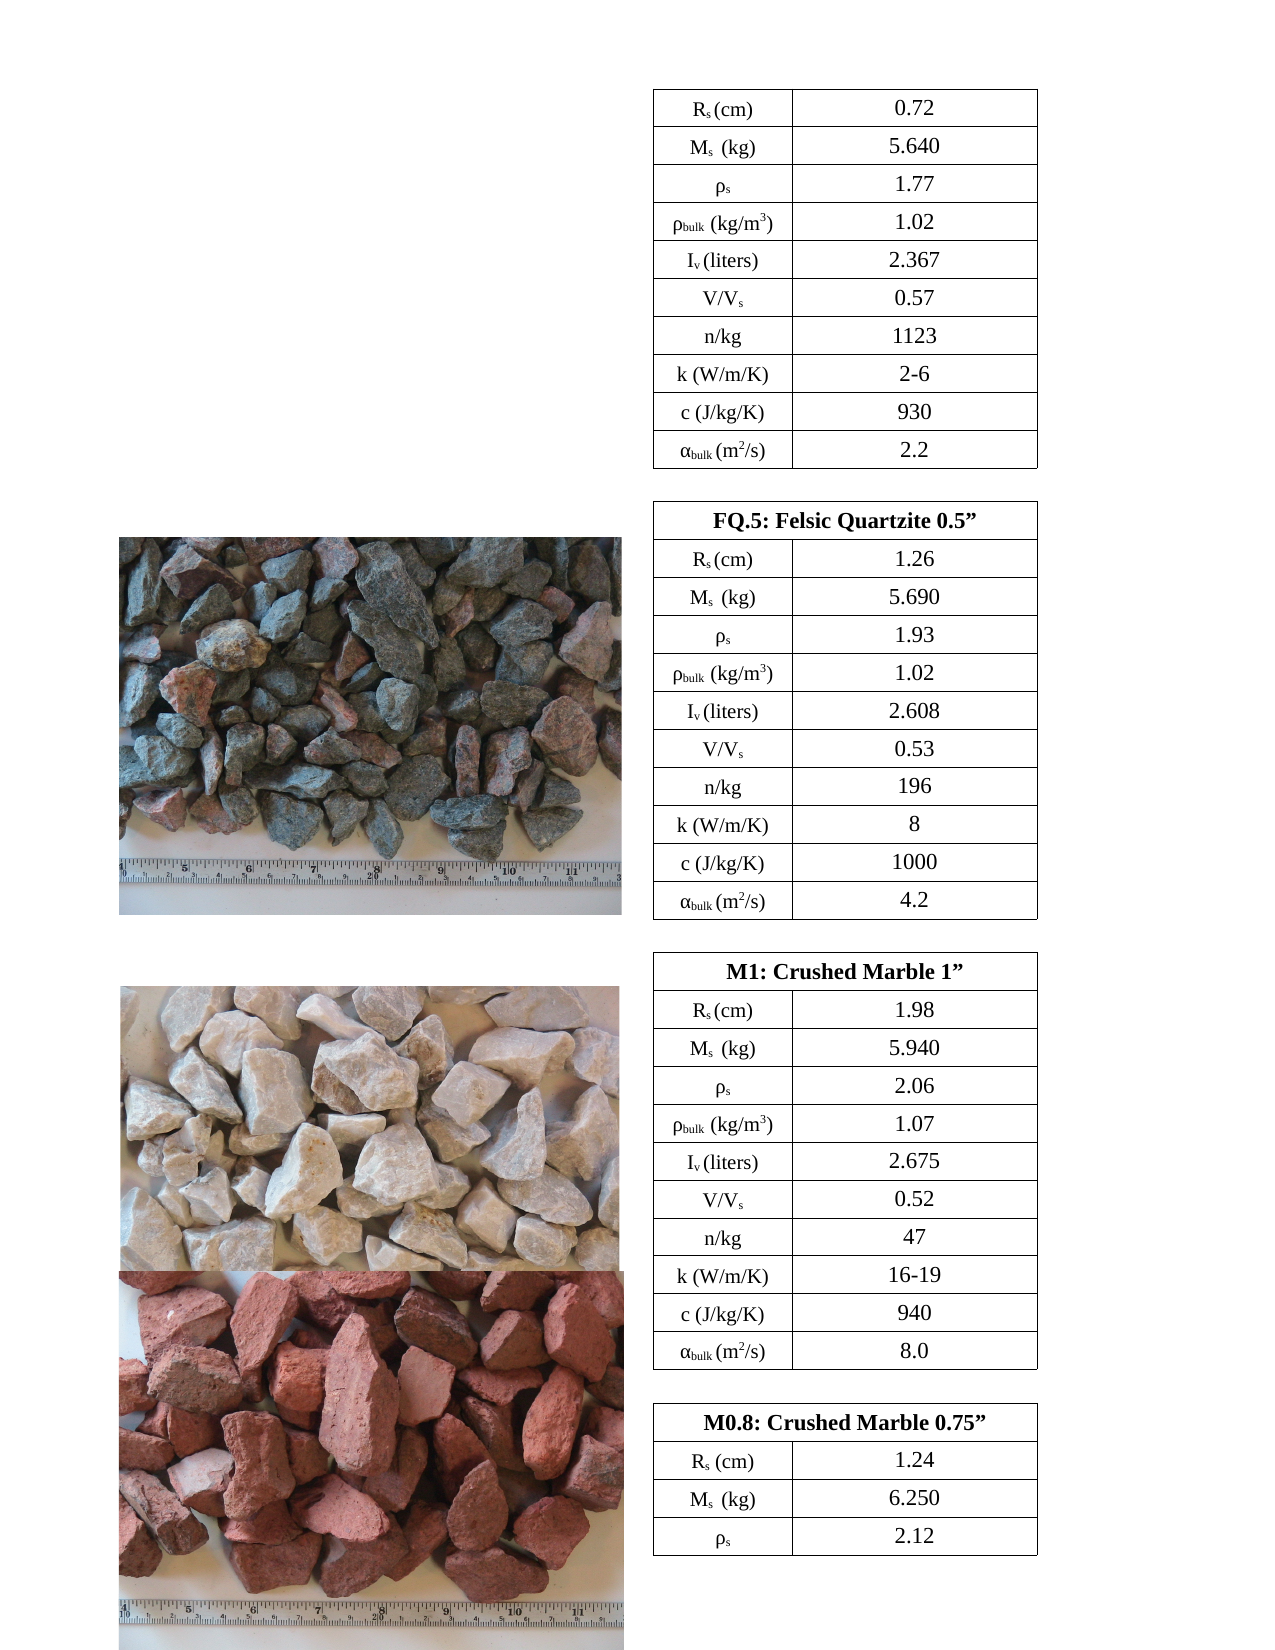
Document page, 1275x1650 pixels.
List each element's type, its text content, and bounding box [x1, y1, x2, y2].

table_cell V/Vs [654, 279, 792, 316]
table_cell 1.07 [793, 1105, 1037, 1142]
table_cell Ms (kg) [654, 1029, 792, 1066]
table_cell 0.57 [793, 279, 1037, 316]
table_cell Iv (liters) [654, 241, 792, 278]
table_cell c (J/kg/K) [654, 393, 792, 430]
table_cell k (W/m/K) [654, 355, 792, 392]
table_cell 4.2 [793, 882, 1037, 918]
table_cell 2.12 [793, 1518, 1037, 1554]
table_cell Iv (liters) [654, 692, 792, 729]
table_cell 5.940 [793, 1029, 1037, 1066]
table_cell n/kg [654, 768, 792, 805]
table_cell 1.93 [793, 616, 1037, 653]
table_cell n/kg [654, 317, 792, 354]
table_cell 2.06 [793, 1067, 1037, 1104]
table_cell Rs (cm) [654, 90, 792, 126]
table_cell 1.02 [793, 203, 1037, 240]
table_header M1: Crushed Marble 1” [654, 953, 1037, 990]
table_header M0.8: Crushed Marble 0.75” [654, 1404, 1037, 1441]
table_cell Ms (kg) [654, 578, 792, 615]
table_cell k (W/m/K) [654, 806, 792, 843]
table_cell 930 [793, 393, 1037, 430]
table_cell n/kg [654, 1219, 792, 1255]
table_cell 16-19 [793, 1256, 1037, 1293]
table_cell V/Vs [654, 1181, 792, 1217]
table_cell 47 [793, 1219, 1037, 1255]
table_cell ρs [654, 1067, 792, 1104]
picture [118, 986, 624, 1650]
picture [119, 537, 622, 915]
table_cell 1.77 [793, 165, 1037, 202]
table_cell 2.2 [793, 431, 1037, 468]
table_cell 1.02 [793, 654, 1037, 691]
table_cell 0.53 [793, 730, 1037, 767]
table_cell 1123 [793, 317, 1037, 354]
table_cell V/Vs [654, 730, 792, 767]
table_cell Ms (kg) [654, 127, 792, 164]
table_cell 196 [793, 768, 1037, 805]
table_cell 2.608 [793, 692, 1037, 729]
table_cell k (W/m/K) [654, 1256, 792, 1293]
table_cell 2.367 [793, 241, 1037, 278]
table_cell ρs [654, 616, 792, 653]
table_cell 1000 [793, 844, 1037, 881]
table_cell ρbulk (kg/m3) [654, 203, 792, 240]
table_cell 1.98 [793, 991, 1037, 1028]
table_cell Iv (liters) [654, 1143, 792, 1179]
table_cell c (J/kg/K) [654, 844, 792, 881]
table_cell αbulk (m2/s) [654, 431, 792, 468]
table_cell 2.675 [793, 1143, 1037, 1179]
table_cell 1.24 [793, 1442, 1037, 1479]
table_cell 8.0 [793, 1332, 1037, 1369]
table_cell 5.690 [793, 578, 1037, 615]
table_cell αbulk (m2/s) [654, 1332, 792, 1369]
table_cell 1.26 [793, 540, 1037, 577]
table_cell ρbulk (kg/m3) [654, 1105, 792, 1142]
table_cell 940 [793, 1294, 1037, 1331]
table_cell αbulk (m2/s) [654, 882, 792, 918]
table_cell ρs [654, 1518, 792, 1554]
table_cell 0.52 [793, 1181, 1037, 1217]
table_cell Rs (cm) [654, 991, 792, 1028]
table_cell c (J/kg/K) [654, 1294, 792, 1331]
table_cell 6.250 [793, 1480, 1037, 1517]
table_cell Rs (cm) [654, 1442, 792, 1479]
table_cell 5.640 [793, 127, 1037, 164]
table_cell 2-6 [793, 355, 1037, 392]
table_cell Rs (cm) [654, 540, 792, 577]
table_cell ρbulk (kg/m3) [654, 654, 792, 691]
table_cell 8 [793, 806, 1037, 843]
table_header FQ.5: Felsic Quartzite 0.5” [654, 502, 1037, 539]
table_cell 0.72 [793, 90, 1037, 126]
table_cell Ms (kg) [654, 1480, 792, 1517]
table_cell ρs [654, 165, 792, 202]
